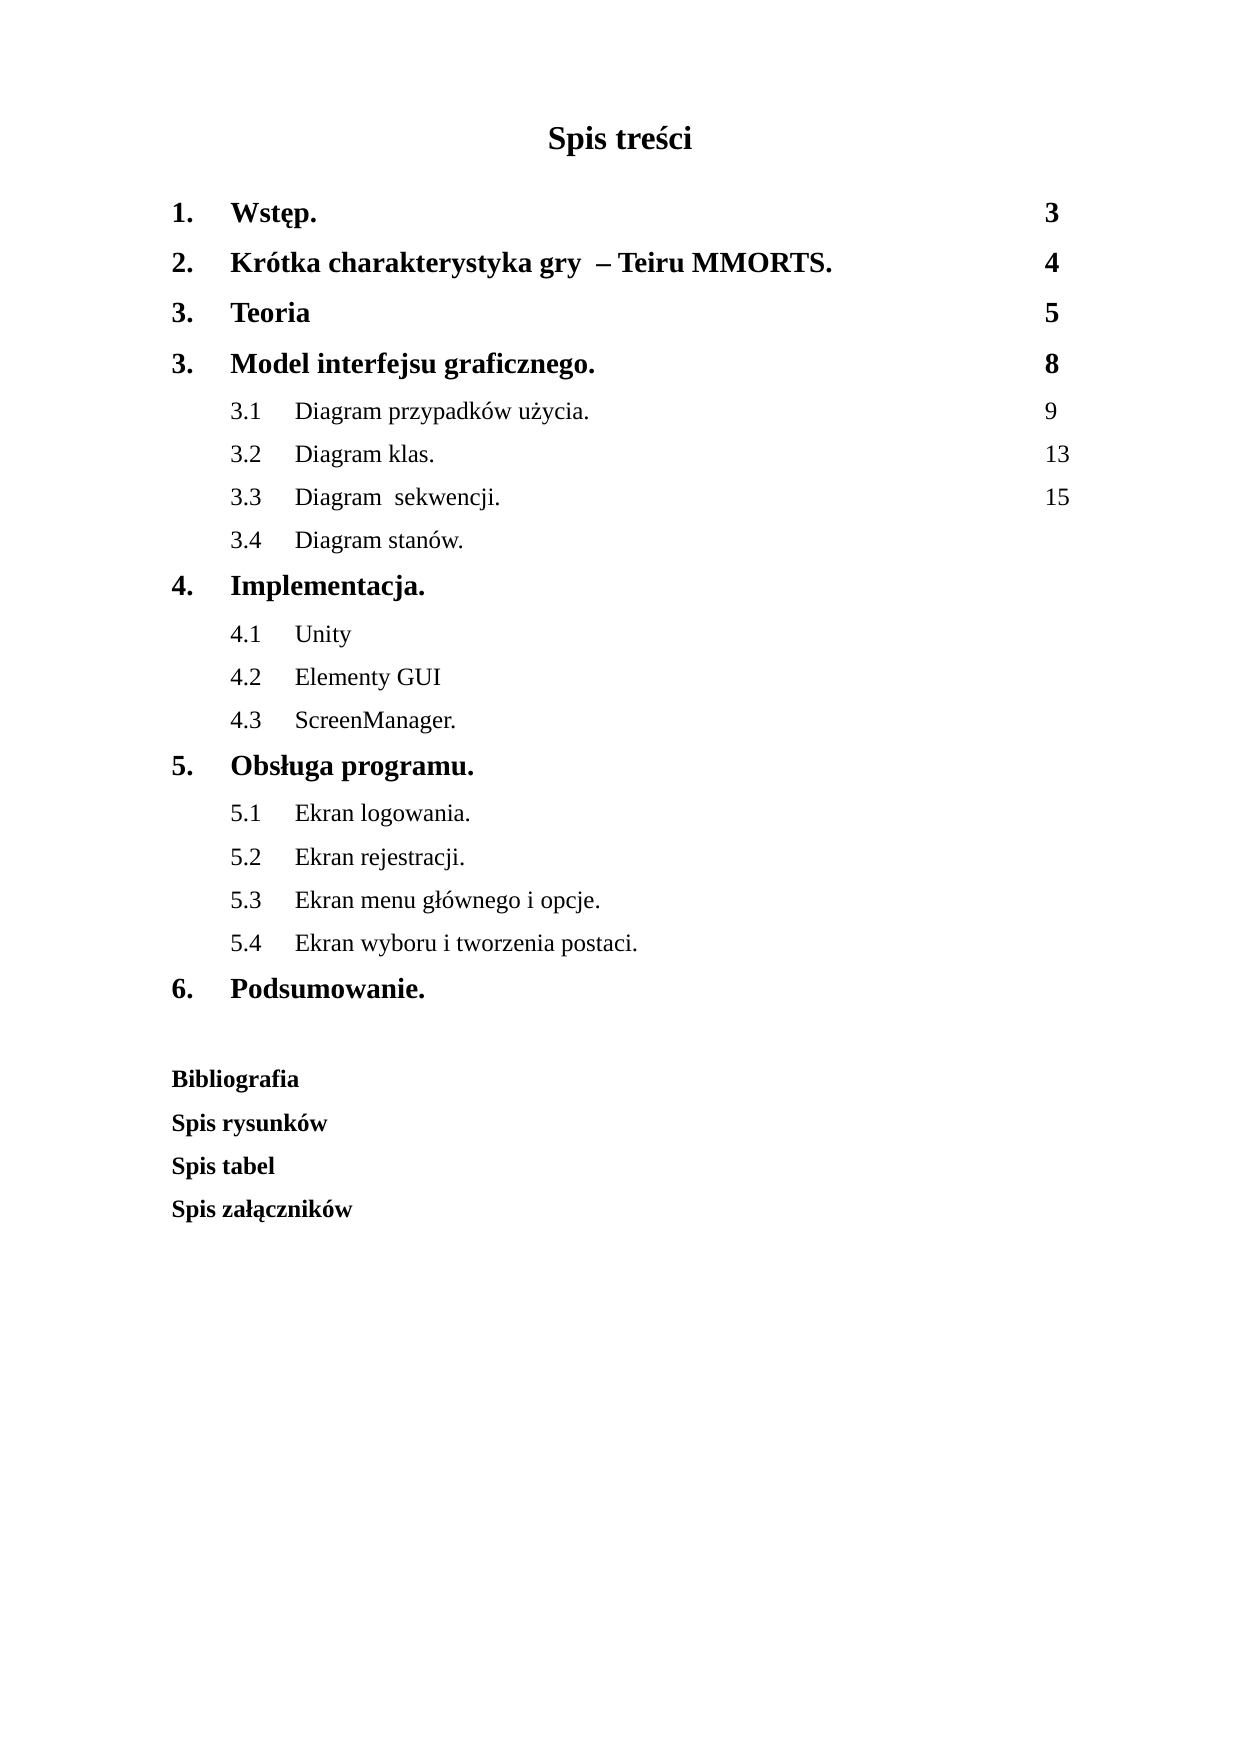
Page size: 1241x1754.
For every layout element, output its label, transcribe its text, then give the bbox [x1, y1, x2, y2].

text 2. Krótka charakterystyka gry – Teiru MMORTS. 4 [118, 245, 1122, 279]
text 4.2 Elementy GUI [118, 662, 1122, 691]
text 5.4 Ekran wyboru i tworzenia postaci. [118, 928, 1122, 957]
text 3. Model interfejsu graficznego. 8 [118, 346, 1122, 379]
text 4.3 ScreenManager. [118, 705, 1122, 734]
text 3.3 Diagram sekwencji. 15 [118, 482, 1122, 511]
text Bibliografia [118, 1064, 1122, 1093]
text 5.1 Ekran logowania. [118, 798, 1122, 827]
text 5.2 Ekran rejestracji. [118, 842, 1122, 870]
text Spis treści [118, 118, 1122, 156]
text Spis rysunków [118, 1108, 1122, 1136]
text 3.2 Diagram klas. 13 [118, 439, 1122, 468]
text Spis tabel [118, 1151, 1122, 1179]
text 5. Obsługa programu. [118, 748, 1122, 782]
text 3.1 Diagram przypadków użycia. 9 [118, 396, 1122, 425]
text 4.1 Unity [118, 619, 1122, 648]
text 1. Wstęp. 3 [118, 195, 1122, 228]
text 6. Podsumowanie. [118, 971, 1122, 1004]
text 3. Teoria 5 [118, 295, 1122, 329]
text 5.3 Ekran menu głównego i opcje. [118, 885, 1122, 913]
text 4. Implementacja. [118, 568, 1122, 602]
text Spis załączników [118, 1194, 1122, 1223]
text 3.4 Diagram stanów. [118, 525, 1122, 554]
